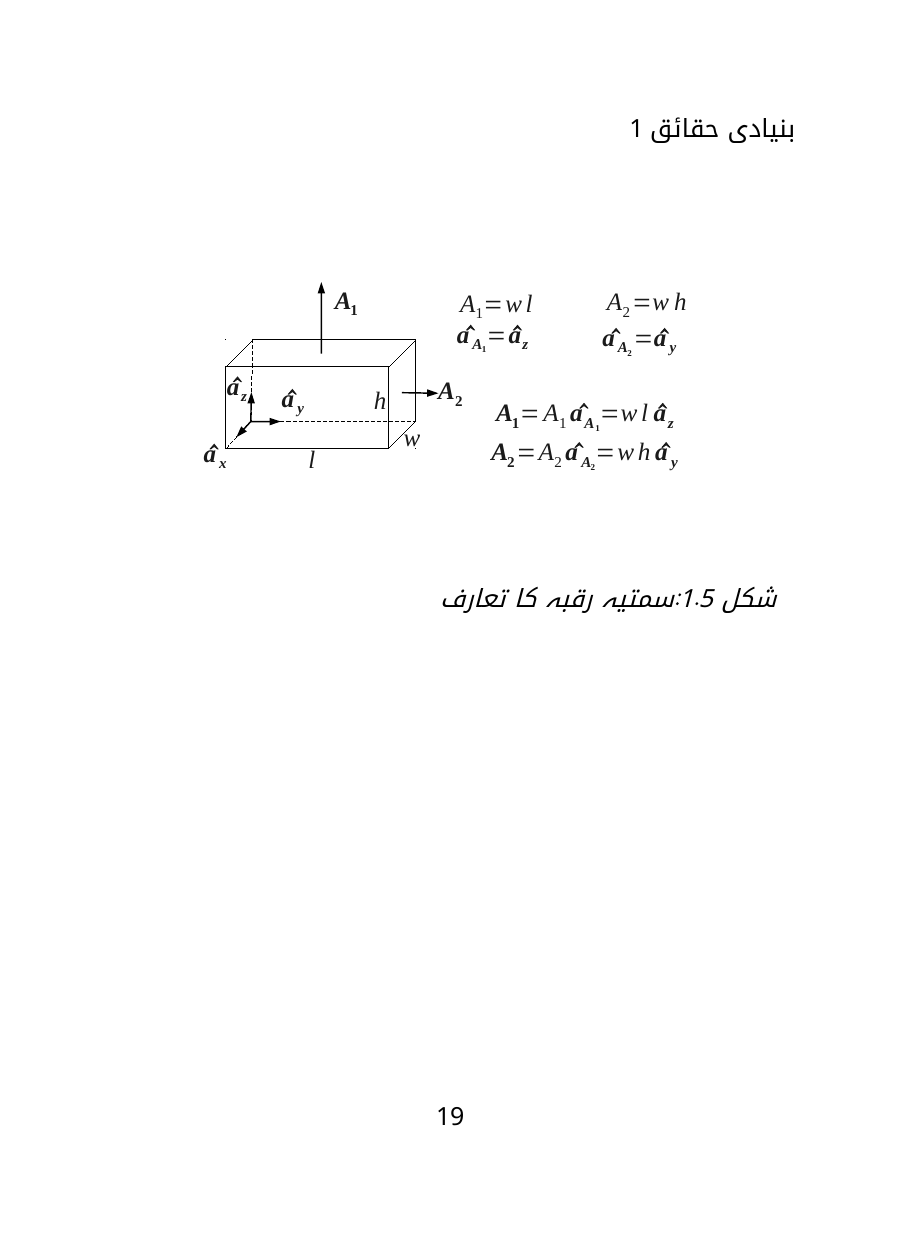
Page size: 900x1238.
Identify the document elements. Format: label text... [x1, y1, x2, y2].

text شکل 1.5:سمتیہ رقبہ کا تعارف [124, 195, 776, 623]
